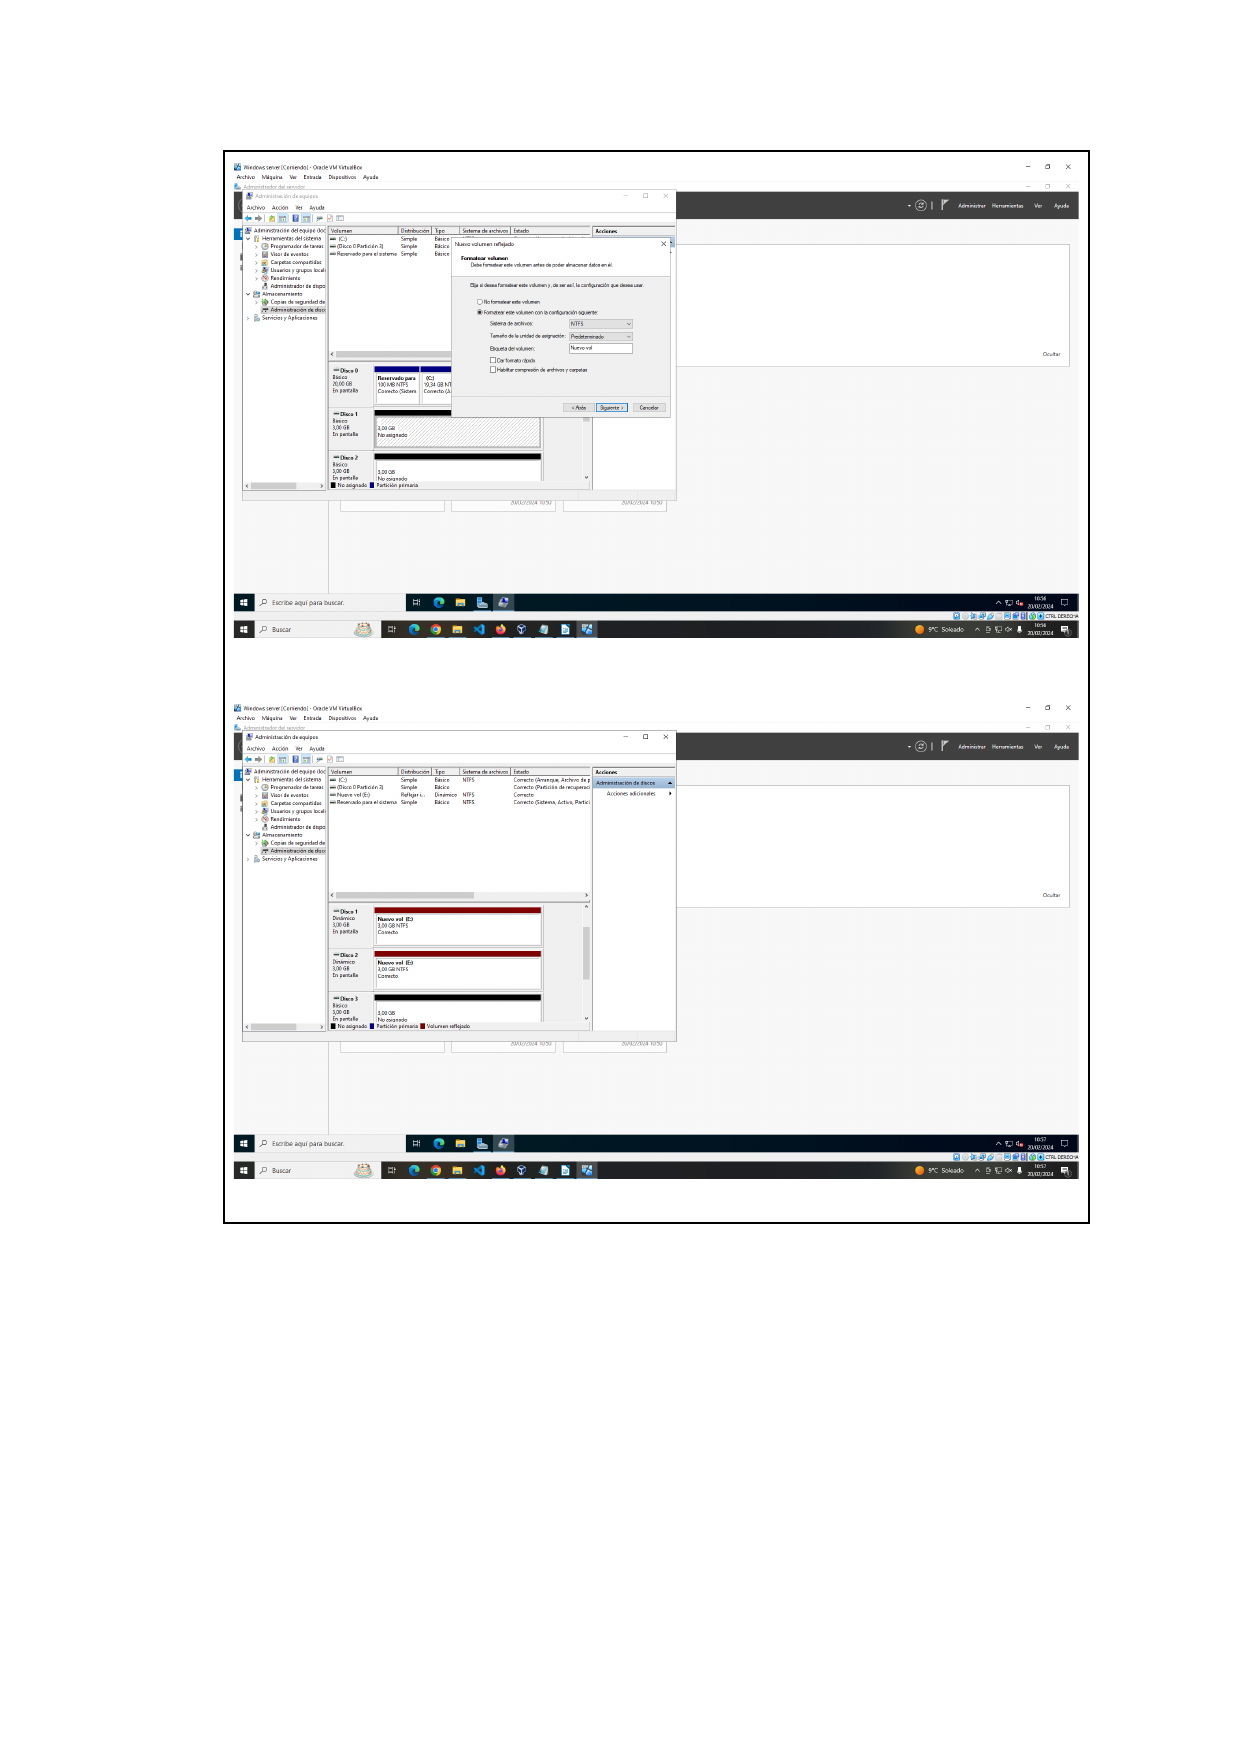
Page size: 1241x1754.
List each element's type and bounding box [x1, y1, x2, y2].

picture [233, 162, 1079, 638]
table_cell [225, 152, 1088, 1222]
picture [233, 703, 1079, 1179]
